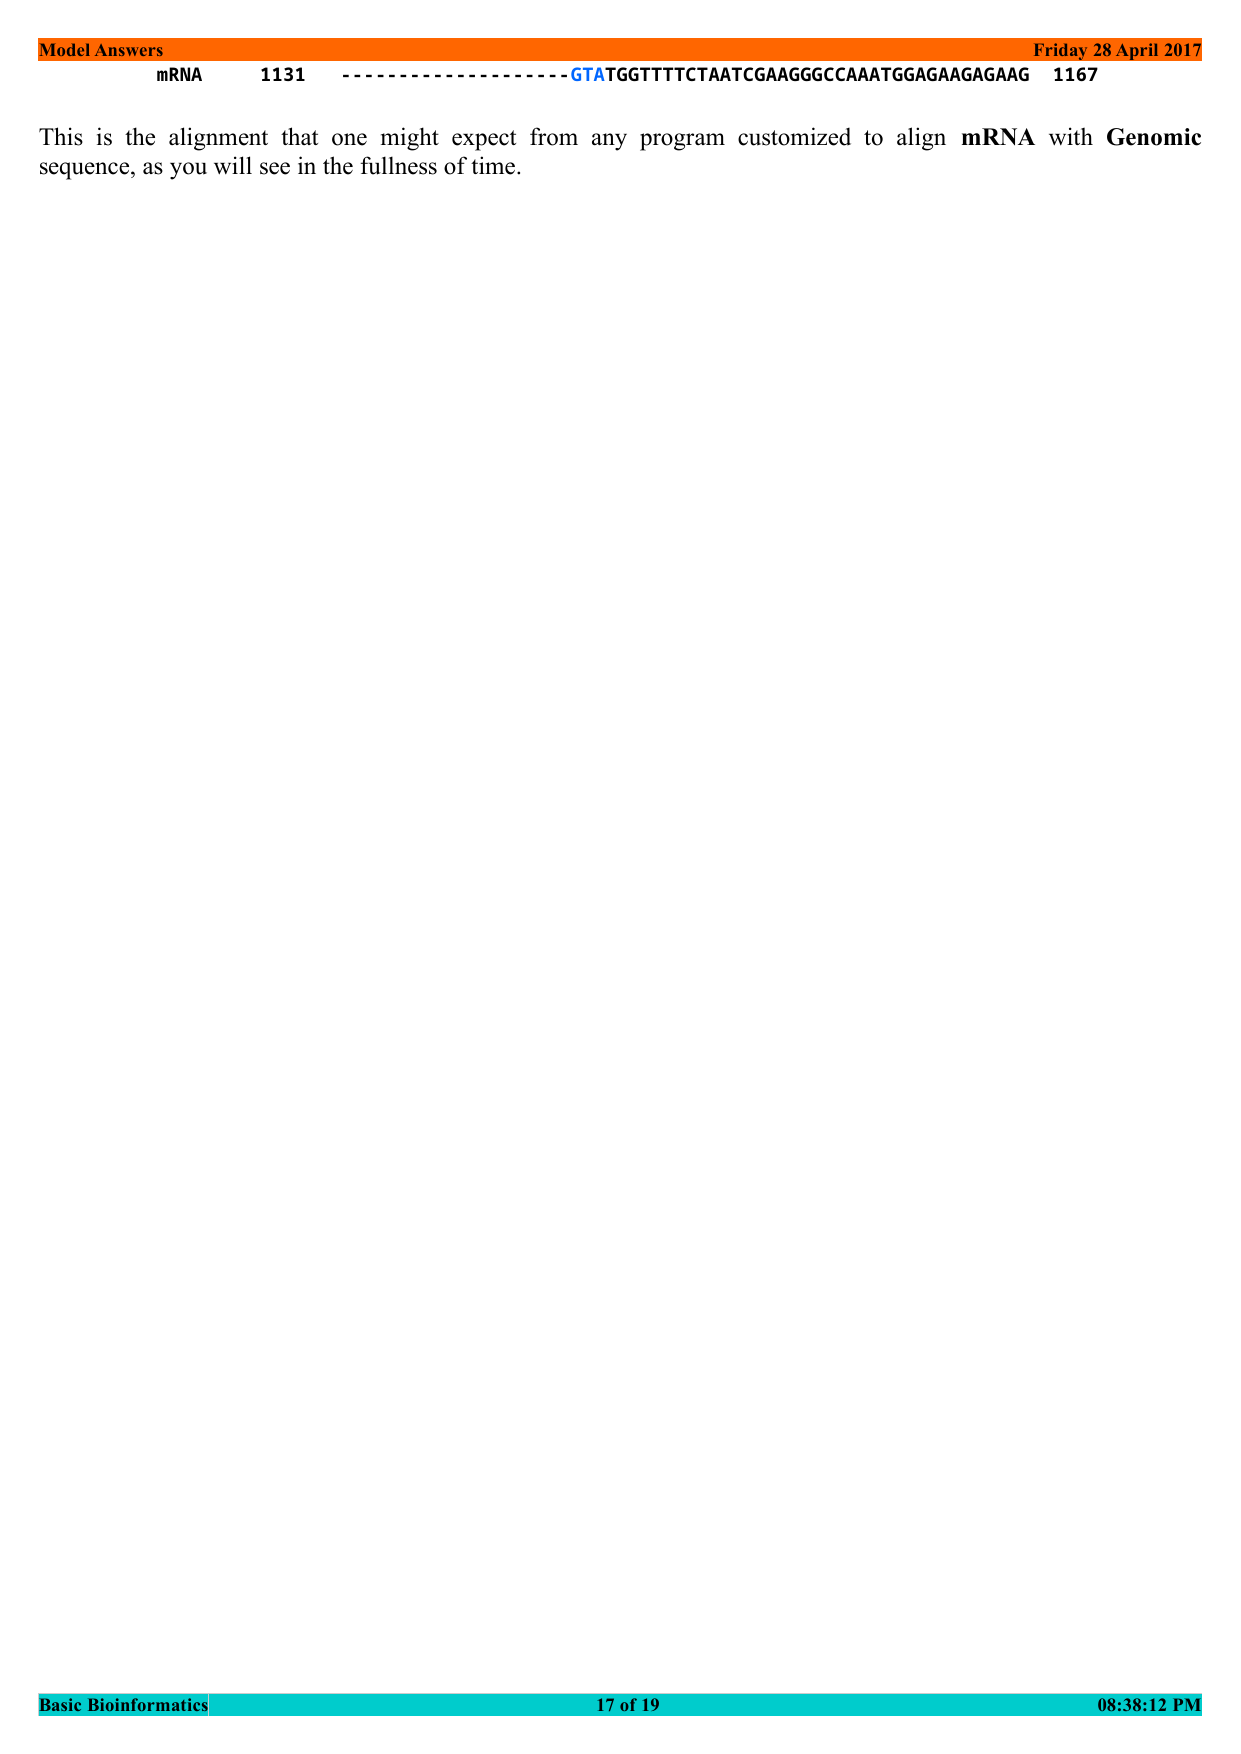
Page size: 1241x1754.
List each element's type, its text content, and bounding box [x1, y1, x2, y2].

text mRNA 1131 --------------------GTATGGTTTTCTAATCGAAGGGCCAAATGGAGAAGAGAAG 1167 [157, 61, 1202, 87]
text This is the alignment that one might expect from any program customized to align mRNA with Genomic sequence, as you will see in the fullness of time. [38, 122, 1202, 180]
